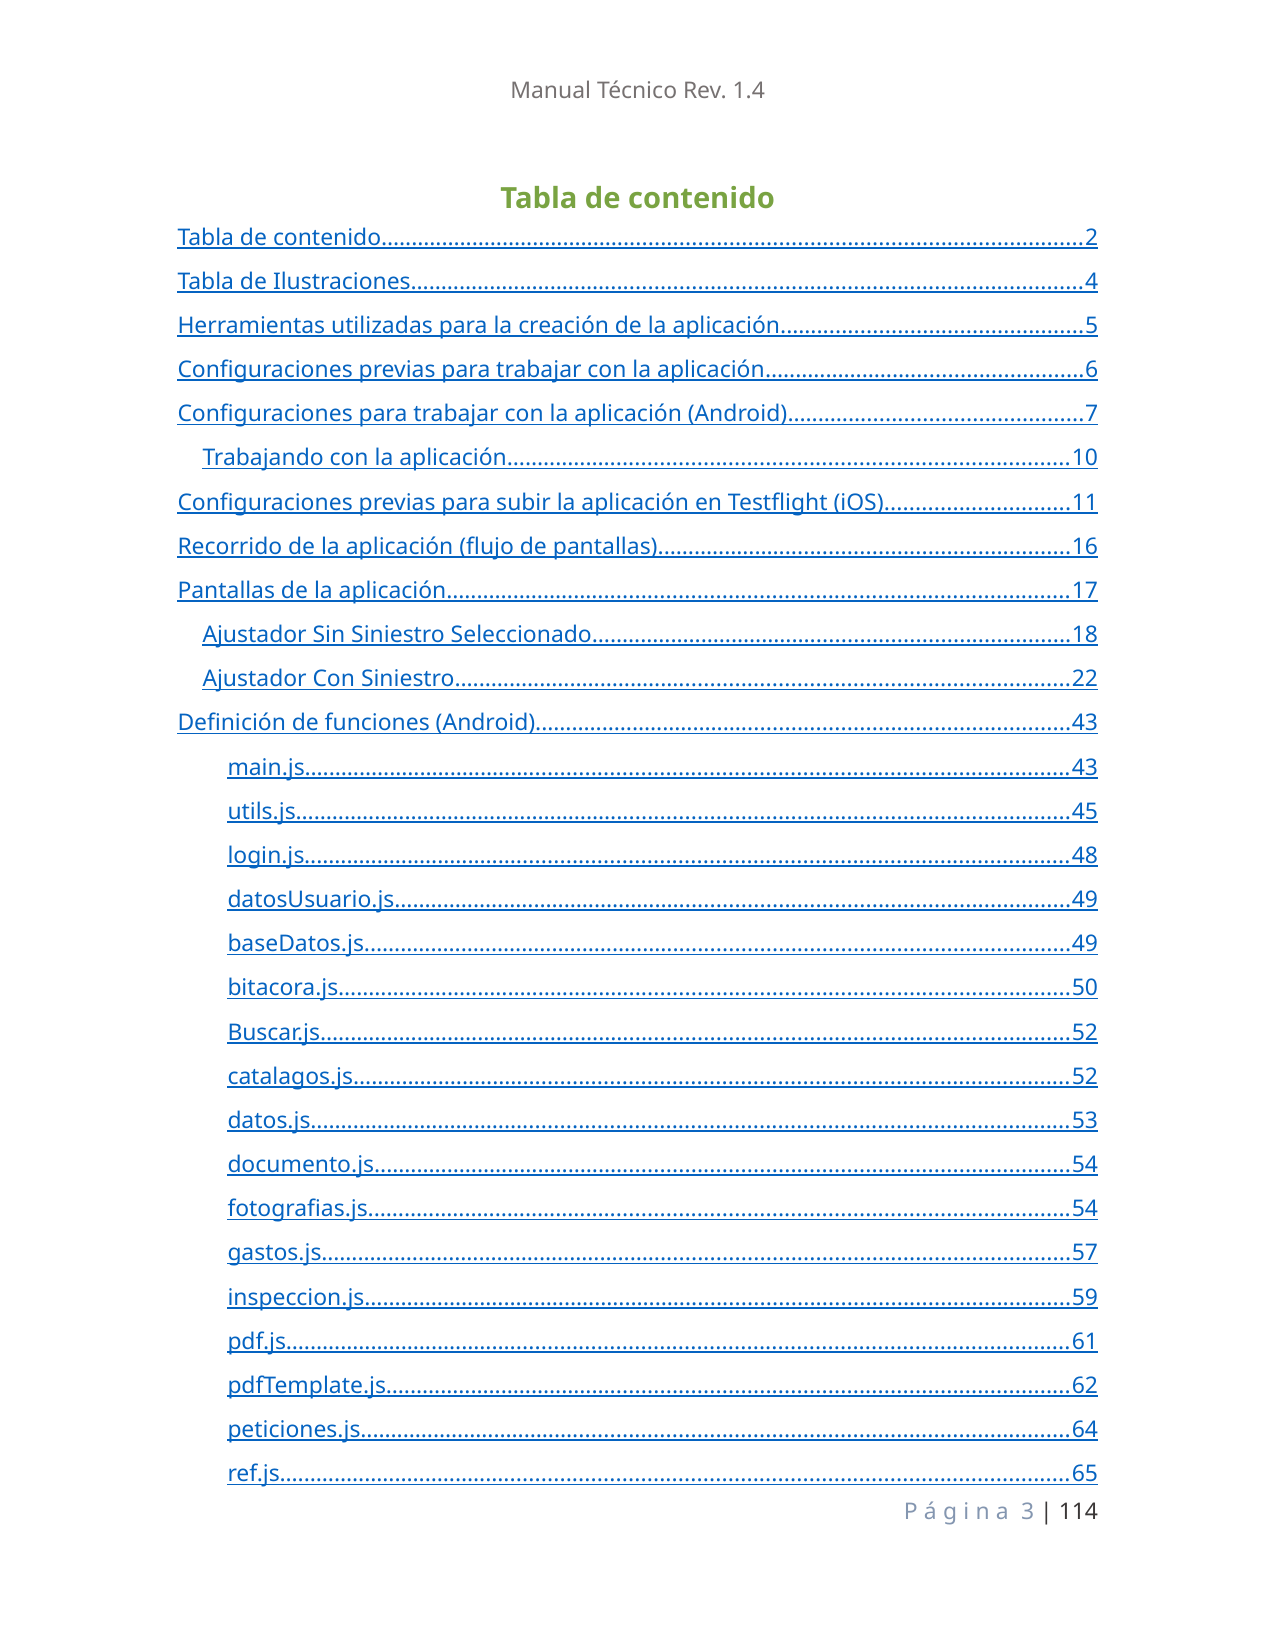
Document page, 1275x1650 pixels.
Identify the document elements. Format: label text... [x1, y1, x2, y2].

text Configuraciones previas para trabajar con la aplicación 6 [177, 353, 1098, 379]
text Tabla de Ilustraciones 4 [177, 264, 1098, 291]
text peticiones.js 64 [227, 1413, 1098, 1439]
text Buscar.js 52 [227, 1015, 1098, 1042]
text Recorrido de la aplicación (flujo de pantallas) 16 [177, 529, 1098, 556]
text datosUsuario.js 49 [227, 883, 1098, 909]
text Definición de funciones (Android) 43 [177, 706, 1098, 733]
text catalagos.js 52 [227, 1059, 1098, 1086]
text inspeccion.js 59 [227, 1280, 1098, 1307]
text login.js 48 [227, 839, 1098, 865]
text documento.js 54 [227, 1148, 1098, 1174]
text pdf.js 61 [227, 1324, 1098, 1351]
text baseDatos.js 49 [227, 927, 1098, 954]
text main.js 43 [227, 750, 1098, 777]
text pdfTemplate.js 62 [227, 1369, 1098, 1395]
text Configuraciones para trabajar con la aplicación (Android) 7 [177, 397, 1098, 424]
text datos.js 53 [227, 1104, 1098, 1130]
text Tabla de contenido 2 [177, 220, 1098, 247]
text Configuraciones previas para subir la aplicación en Testflight (iOS) 11 [177, 485, 1098, 512]
text bitacora.js 50 [227, 971, 1098, 998]
text ref.js 65 [227, 1457, 1098, 1484]
text Pantallas de la aplicación 17 [177, 574, 1098, 600]
text utils.js 45 [227, 794, 1098, 821]
text Ajustador Con Siniestro 22 [202, 662, 1098, 689]
text gastos.js 57 [227, 1236, 1098, 1263]
text Trabajando con la aplicación 10 [202, 441, 1098, 468]
text fotografias.js 54 [227, 1192, 1098, 1219]
subtitle Tabla de contenido [177, 178, 1098, 217]
text Ajustador Sin Siniestro Seleccionado 18 [202, 618, 1098, 644]
text Herramientas utilizadas para la creación de la aplicación 5 [177, 309, 1098, 335]
